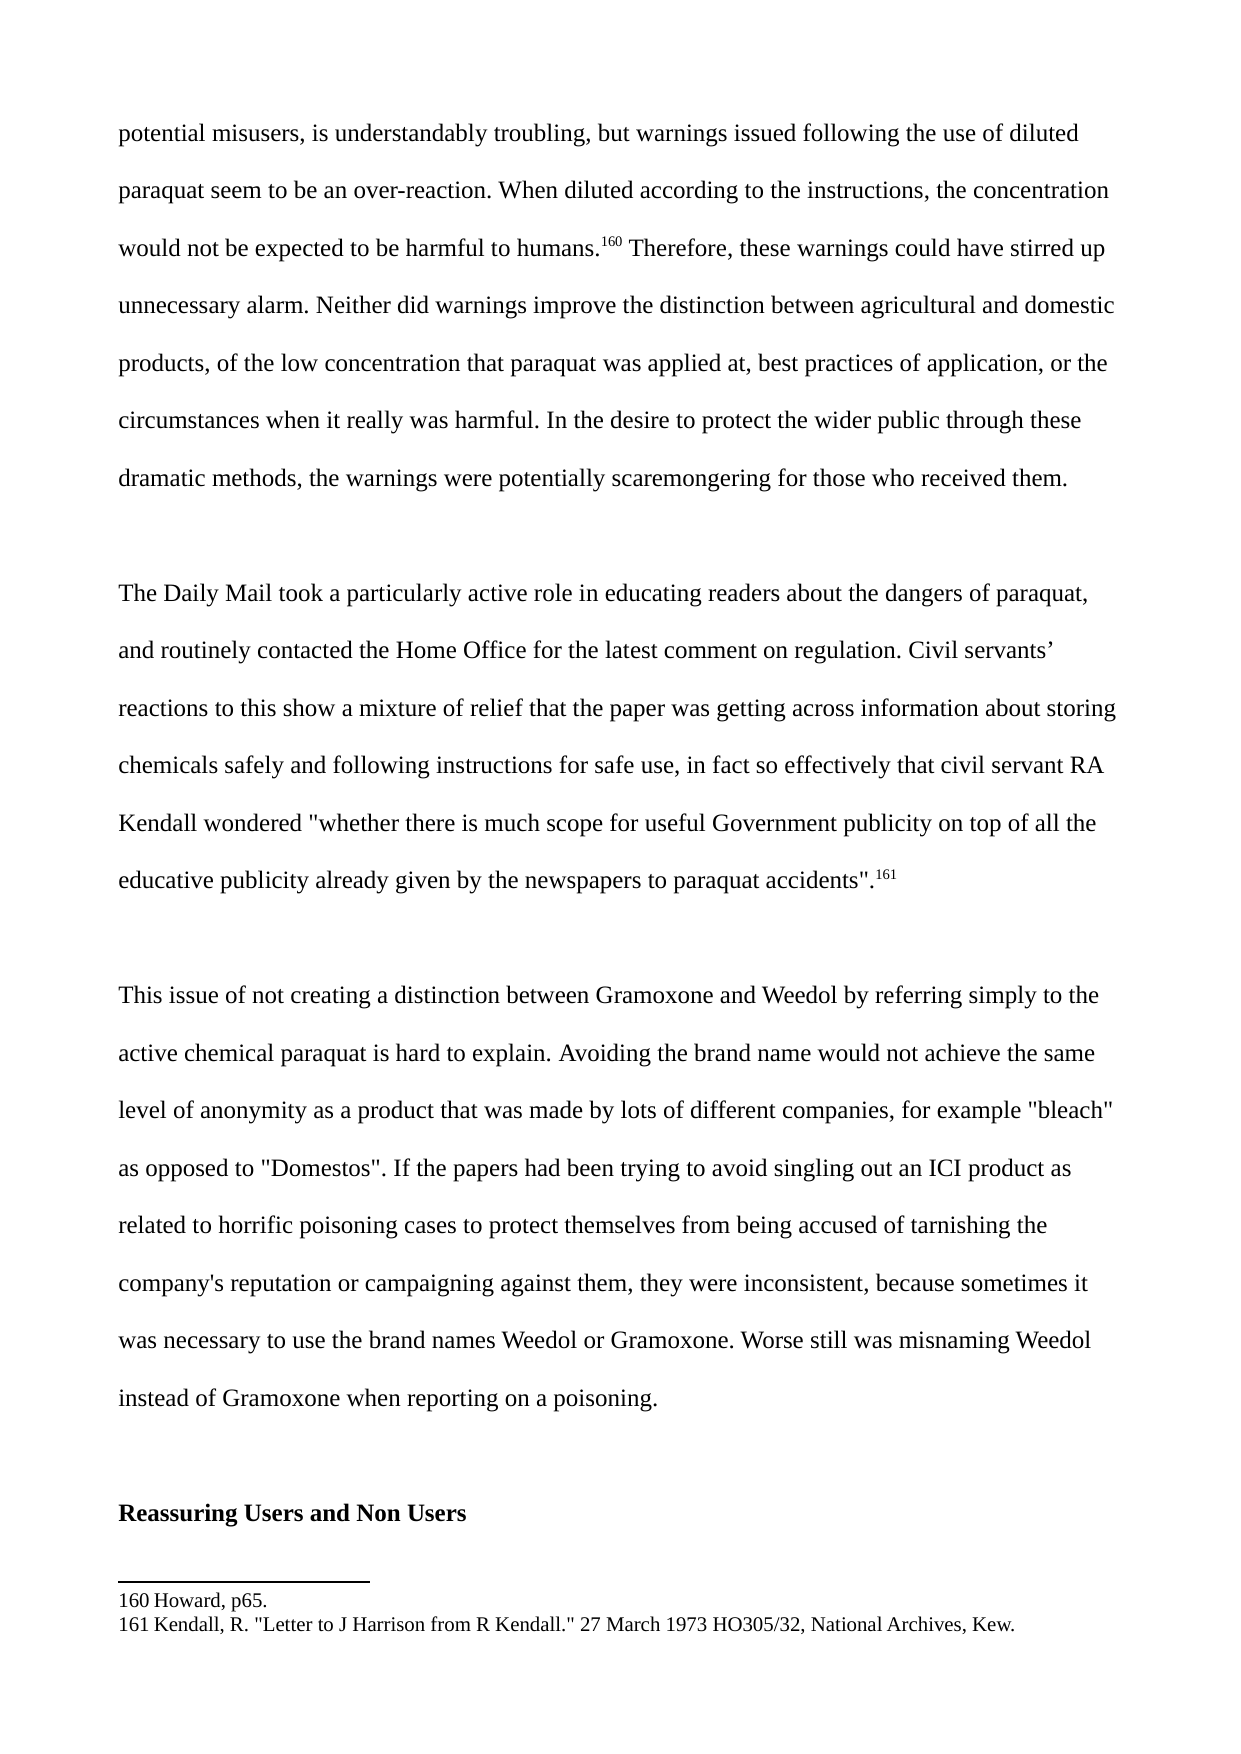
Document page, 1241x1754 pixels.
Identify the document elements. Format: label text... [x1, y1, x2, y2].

text This issue of not creating a distinction between Gramoxone and Weedol by referring simply to the active chemical paraquat is hard to explain. Avoiding the brand name would not achieve the same level of anonymity as a product that was made by lots of different companies, for example "bleach" as opposed to "Domestos". If the papers had been trying to avoid singling out an ICI product as related to horrific poisoning cases to protect themselves from being accused of tarnishing the company's reputation or campaigning against them, they were inconsistent, because sometimes it was necessary to use the brand names Weedol or Gramoxone. Worse still was misnaming Weedol instead of Gramoxone when reporting on a poisoning. [118, 981, 1122, 1412]
text Reassuring Users and Non Users [118, 1498, 1122, 1527]
text Howard, p65. [118, 1588, 1122, 1612]
text potential misusers, is understandably troubling, but warnings issued following the use of diluted paraquat seem to be an over-reaction. When diluted according to the instructions, the concentration would not be expected to be harmful to humans. Therefore, these warnings could have stirred up unnecessary alarm. Neither did warnings improve the distinction between agricultural and domestic products, of the low concentration that paraquat was applied at, best practices of application, or the circumstances when it really was harmful. In the desire to protect the wider public through these dramatic methods, the warnings were potentially scaremongering for those who received them. [118, 118, 1122, 492]
text Kendall, R. "Letter to J Harrison from R Kendall." 27 March 1973 HO305/32, National Archives, Kew. [118, 1612, 1122, 1636]
text The Daily Mail took a particularly active role in educating readers about the dangers of paraquat, and routinely contacted the Home Office for the latest comment on regulation. Civil servants’ reactions to this show a mixture of relief that the paper was getting across information about storing chemicals safely and following instructions for safe use, in fact so effectively that civil servant RA Kendall wondered "whether there is much scope for useful Government publicity on top of all the educative publicity already given by the newspapers to paraquat accidents". [118, 578, 1122, 894]
